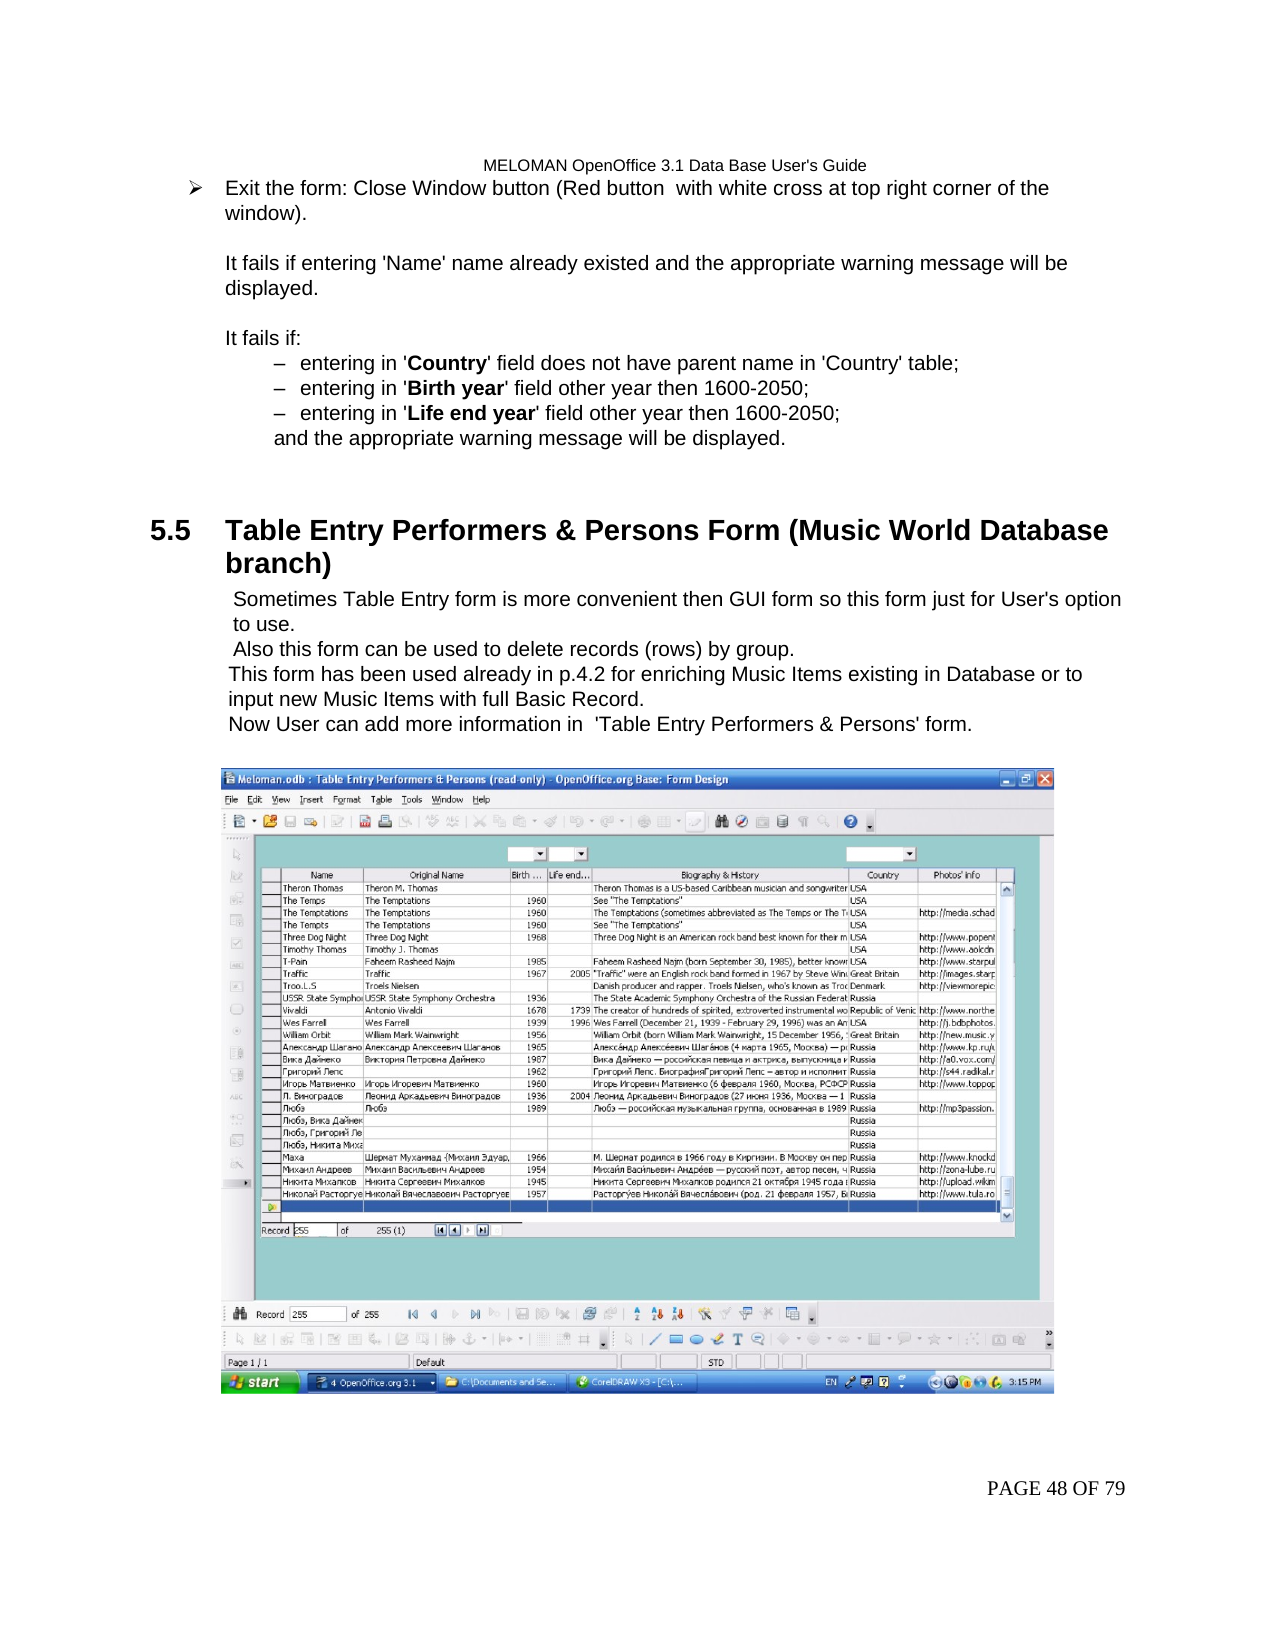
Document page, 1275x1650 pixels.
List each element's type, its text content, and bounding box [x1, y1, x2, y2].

text Sometimes Table Entry form is more convenient then GUI form so this form just for User's option to use. [233, 586, 1125, 636]
text This form has been used already in p.4.2 for enriching Music Items existing in Database or to input new Music Items with full Basic Record. [228, 661, 1125, 711]
list entering in 'Country' field does not have parent name in 'Country' table; [273, 350, 1125, 375]
text It fails if entering 'Name' name already existed and the appropriate warning message will be displayed. [225, 250, 1125, 300]
subtitle Table Entry Performers & Persons Form (Music World Database branch) [150, 512, 1125, 579]
list Exit the form: Close Window button (Red button with white cross at top right corner of the window). [187, 175, 1125, 225]
text Now User can add more information in 'Table Entry Performers & Persons' form. [228, 711, 1125, 736]
text It fails if: [225, 325, 1125, 350]
picture [221, 768, 1055, 1394]
list and the appropriate warning message will be displayed. [273, 425, 1125, 450]
list entering in 'Life end year' field other year then 1600-2050; [273, 400, 1125, 425]
text Also this form can be used to delete records (rows) by group. [233, 636, 1125, 661]
list entering in 'Birth year' field other year then 1600-2050; [273, 375, 1125, 400]
